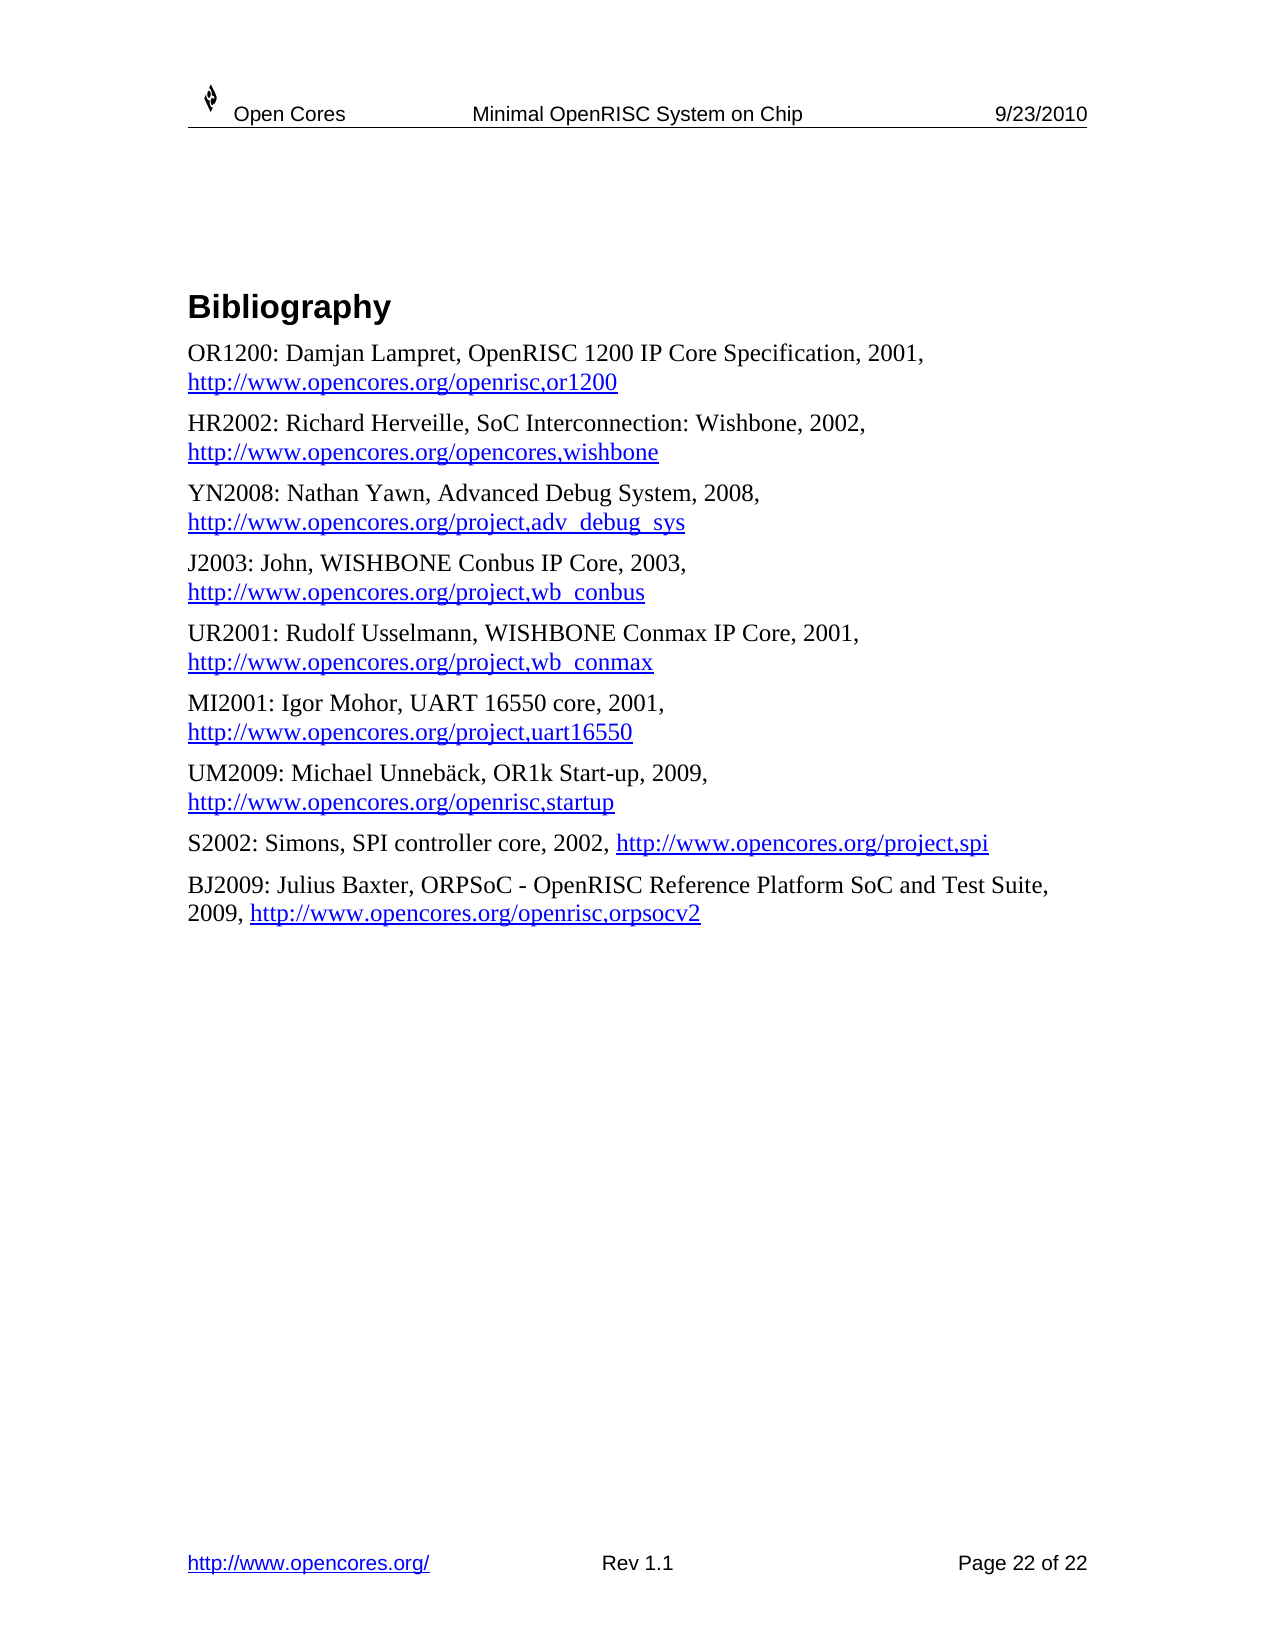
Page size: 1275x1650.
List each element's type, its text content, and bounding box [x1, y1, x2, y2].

text YN2008: Nathan Yawn, Advanced Debug System, 2008, http://www.opencores.org/project,adv_debug_sys [187, 478, 1087, 536]
text J2003: John, WISHBONE Conbus IP Core, 2003, http://www.opencores.org/project,wb_conbus [187, 548, 1087, 606]
text BJ2009: Julius Baxter, ORPSoC - OpenRISC Reference Platform SoC and Test Suite, 2009, http://www.opencores.org/openrisc,orpsocv2 [187, 870, 1087, 927]
text HR2002: Richard Herveille, SoC Interconnection: Wishbone, 2002, http://www.opencores.org/opencores,wishbone [187, 408, 1087, 466]
text UR2001: Rudolf Usselmann, WISHBONE Conmax IP Core, 2001, http://www.opencores.org/project,wb_conmax [187, 618, 1087, 676]
text MI2001: Igor Mohor, UART 16550 core, 2001, http://www.opencores.org/project,uart16550 [187, 688, 1087, 746]
text S2002: Simons, SPI controller core, 2002, http://www.opencores.org/project,spi [187, 828, 1087, 857]
subtitle Bibliography [187, 287, 1087, 326]
text UM2009: Michael Unnebäck, OR1k Start-up, 2009, http://www.opencores.org/openrisc,startup [187, 758, 1087, 816]
text OR1200: Damjan Lampret, OpenRISC 1200 IP Core Specification, 2001, http://www.opencores.org/openrisc,or1200 [187, 338, 1087, 396]
